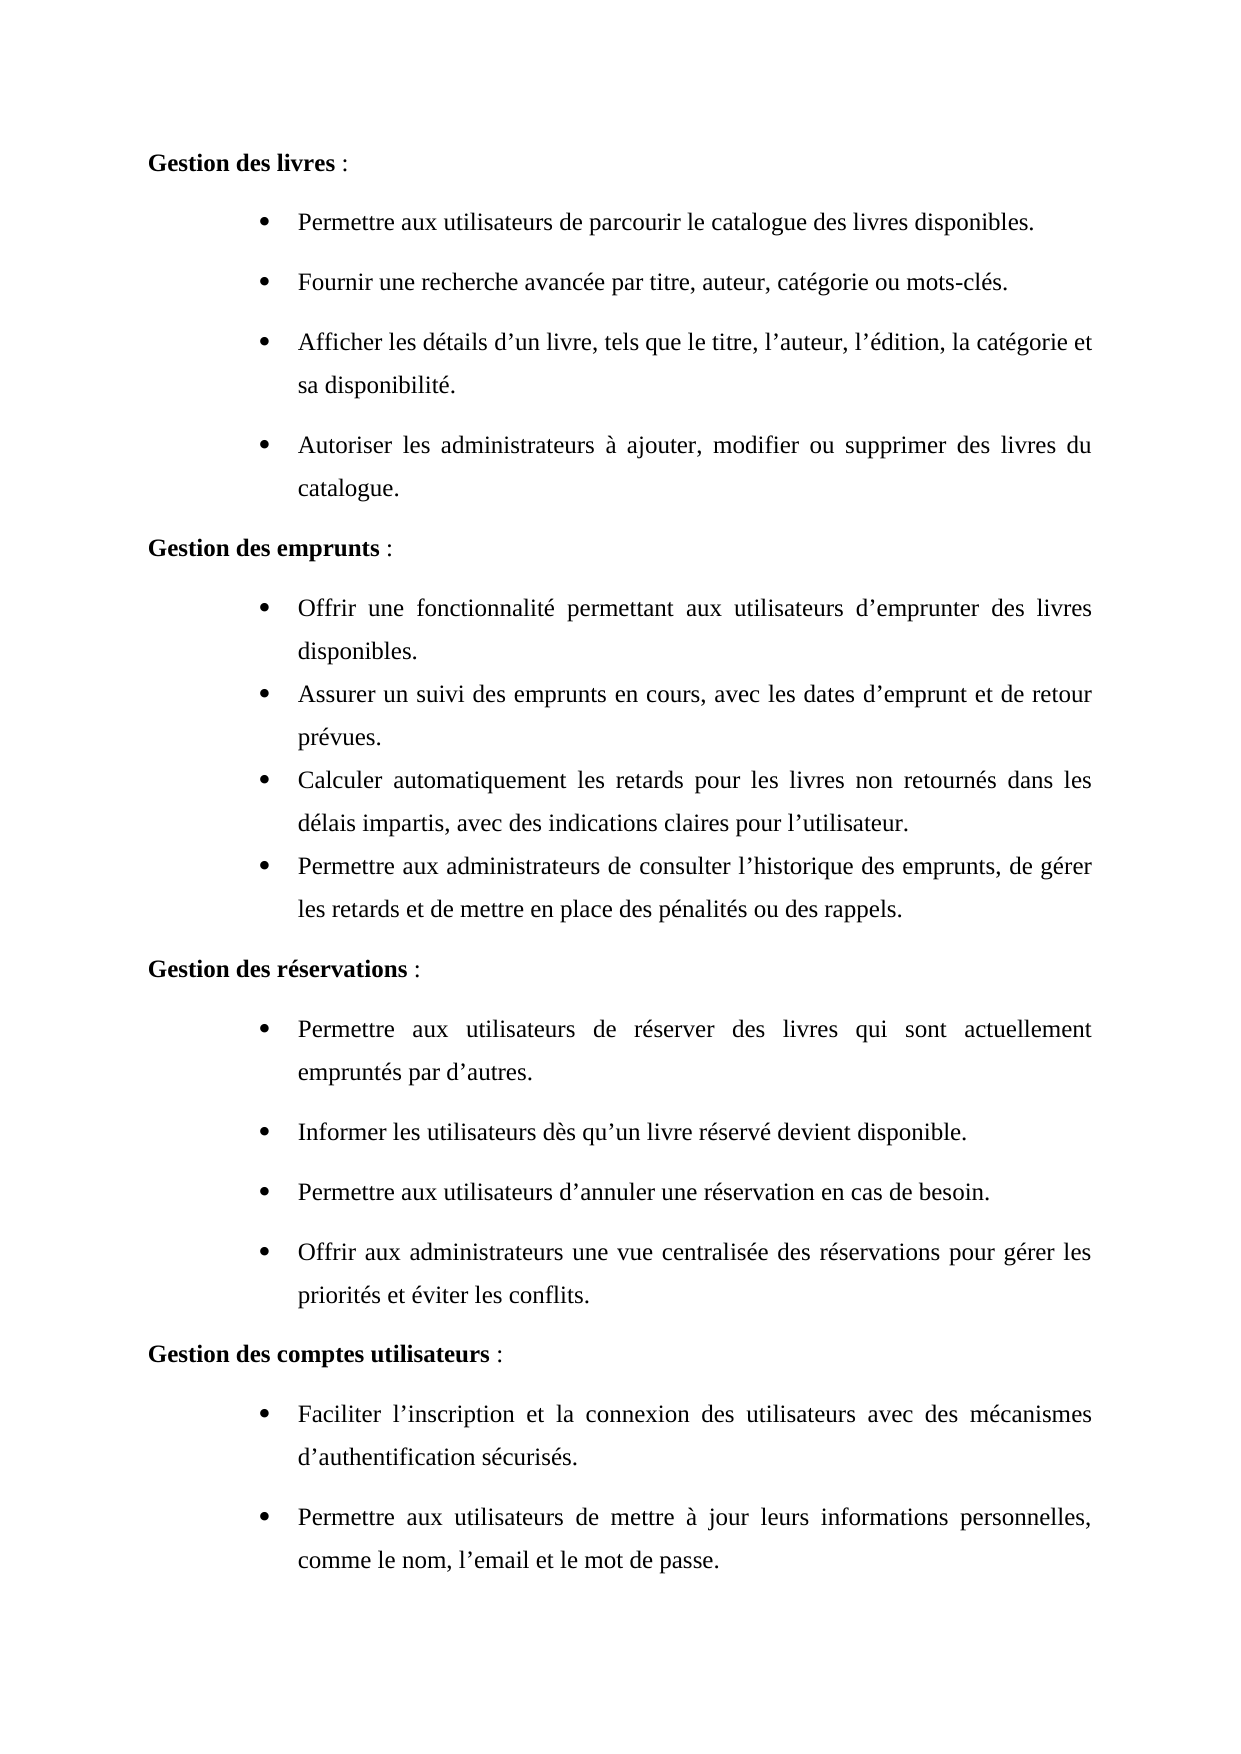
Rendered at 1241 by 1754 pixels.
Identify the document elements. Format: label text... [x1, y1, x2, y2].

list Permettre aux utilisateurs de mettre à jour leurs informations personnelles, comme le nom, l’email et le mot de passe. [260, 1502, 1093, 1574]
list Permettre aux utilisateurs d’annuler une réservation en cas de besoin. [260, 1177, 1093, 1206]
list Fournir une recherche avancée par titre, auteur, catégorie ou mots-clés. [260, 267, 1093, 296]
list Autoriser les administrateurs à ajouter, modifier ou supprimer des livres du catalogue. [260, 430, 1093, 502]
list Assurer un suivi des emprunts en cours, avec les dates d’emprunt et de retour prévues. [260, 679, 1093, 751]
list Informer les utilisateurs dès qu’un livre réservé devient disponible. [260, 1117, 1093, 1146]
text Gestion des livres : [148, 148, 1093, 176]
list Calculer automatiquement les retards pour les livres non retournés dans les délais impartis, avec des indications claires pour l’utilisateur. [260, 765, 1093, 837]
text Gestion des comptes utilisateurs : [148, 1339, 1093, 1368]
list Afficher les détails d’un livre, tels que le titre, l’auteur, l’édition, la catégorie et sa disponibilité. [260, 327, 1093, 399]
list Permettre aux utilisateurs de parcourir le catalogue des livres disponibles. [260, 207, 1093, 236]
list Permettre aux utilisateurs de réserver des livres qui sont actuellement empruntés par d’autres. [260, 1014, 1093, 1086]
text Gestion des réservations : [148, 954, 1093, 983]
list Offrir aux administrateurs une vue centralisée des réservations pour gérer les priorités et éviter les conflits. [260, 1237, 1093, 1308]
list Permettre aux administrateurs de consulter l’historique des emprunts, de gérer les retards et de mettre en place des pénalités ou des rappels. [260, 851, 1093, 923]
list Offrir une fonctionnalité permettant aux utilisateurs d’emprunter des livres disponibles. [260, 593, 1093, 664]
text Gestion des emprunts : [148, 533, 1093, 562]
list Faciliter l’inscription et la connexion des utilisateurs avec des mécanismes d’authentification sécurisés. [260, 1399, 1093, 1471]
